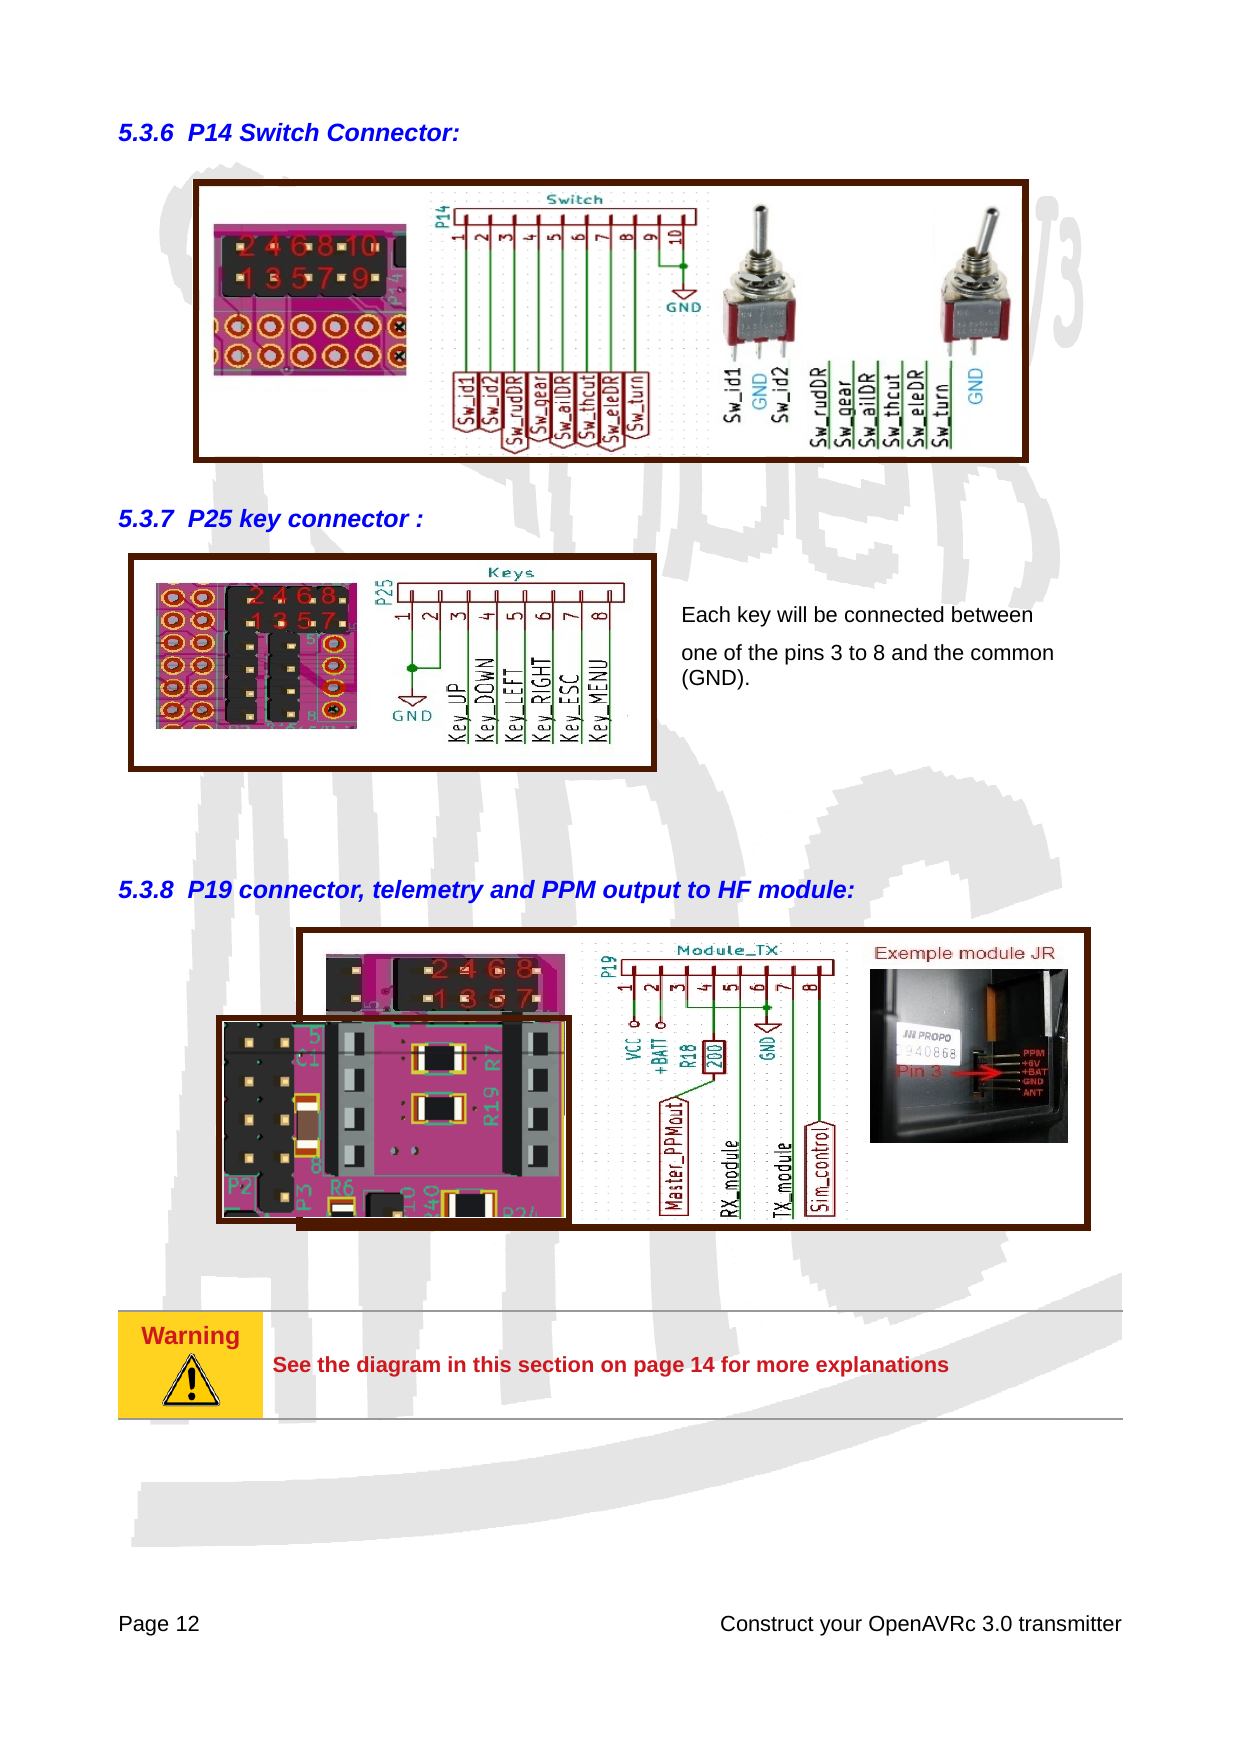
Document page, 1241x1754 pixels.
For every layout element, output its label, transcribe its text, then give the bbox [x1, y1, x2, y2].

subtitle 5.3.6 P14 Switch Connector: [118, 118, 1122, 147]
picture [202, 188, 1019, 455]
picture [158, 1349, 224, 1410]
subtitle 5.3.8 P19 connector, telemetry and PPM output to HF module: [118, 874, 1122, 903]
picture [303, 933, 1084, 1224]
subtitle 5.3.7 P25 key connector : [118, 504, 1122, 533]
picture [224, 1021, 565, 1218]
table_header Warning [118, 1312, 263, 1418]
text Each key will be connected between [657, 602, 1122, 627]
table_header See the diagram in this section on page 14 for more explanations [264, 1312, 1122, 1418]
text one of the pins 3 to 8 and the common (GND). [657, 640, 1122, 690]
